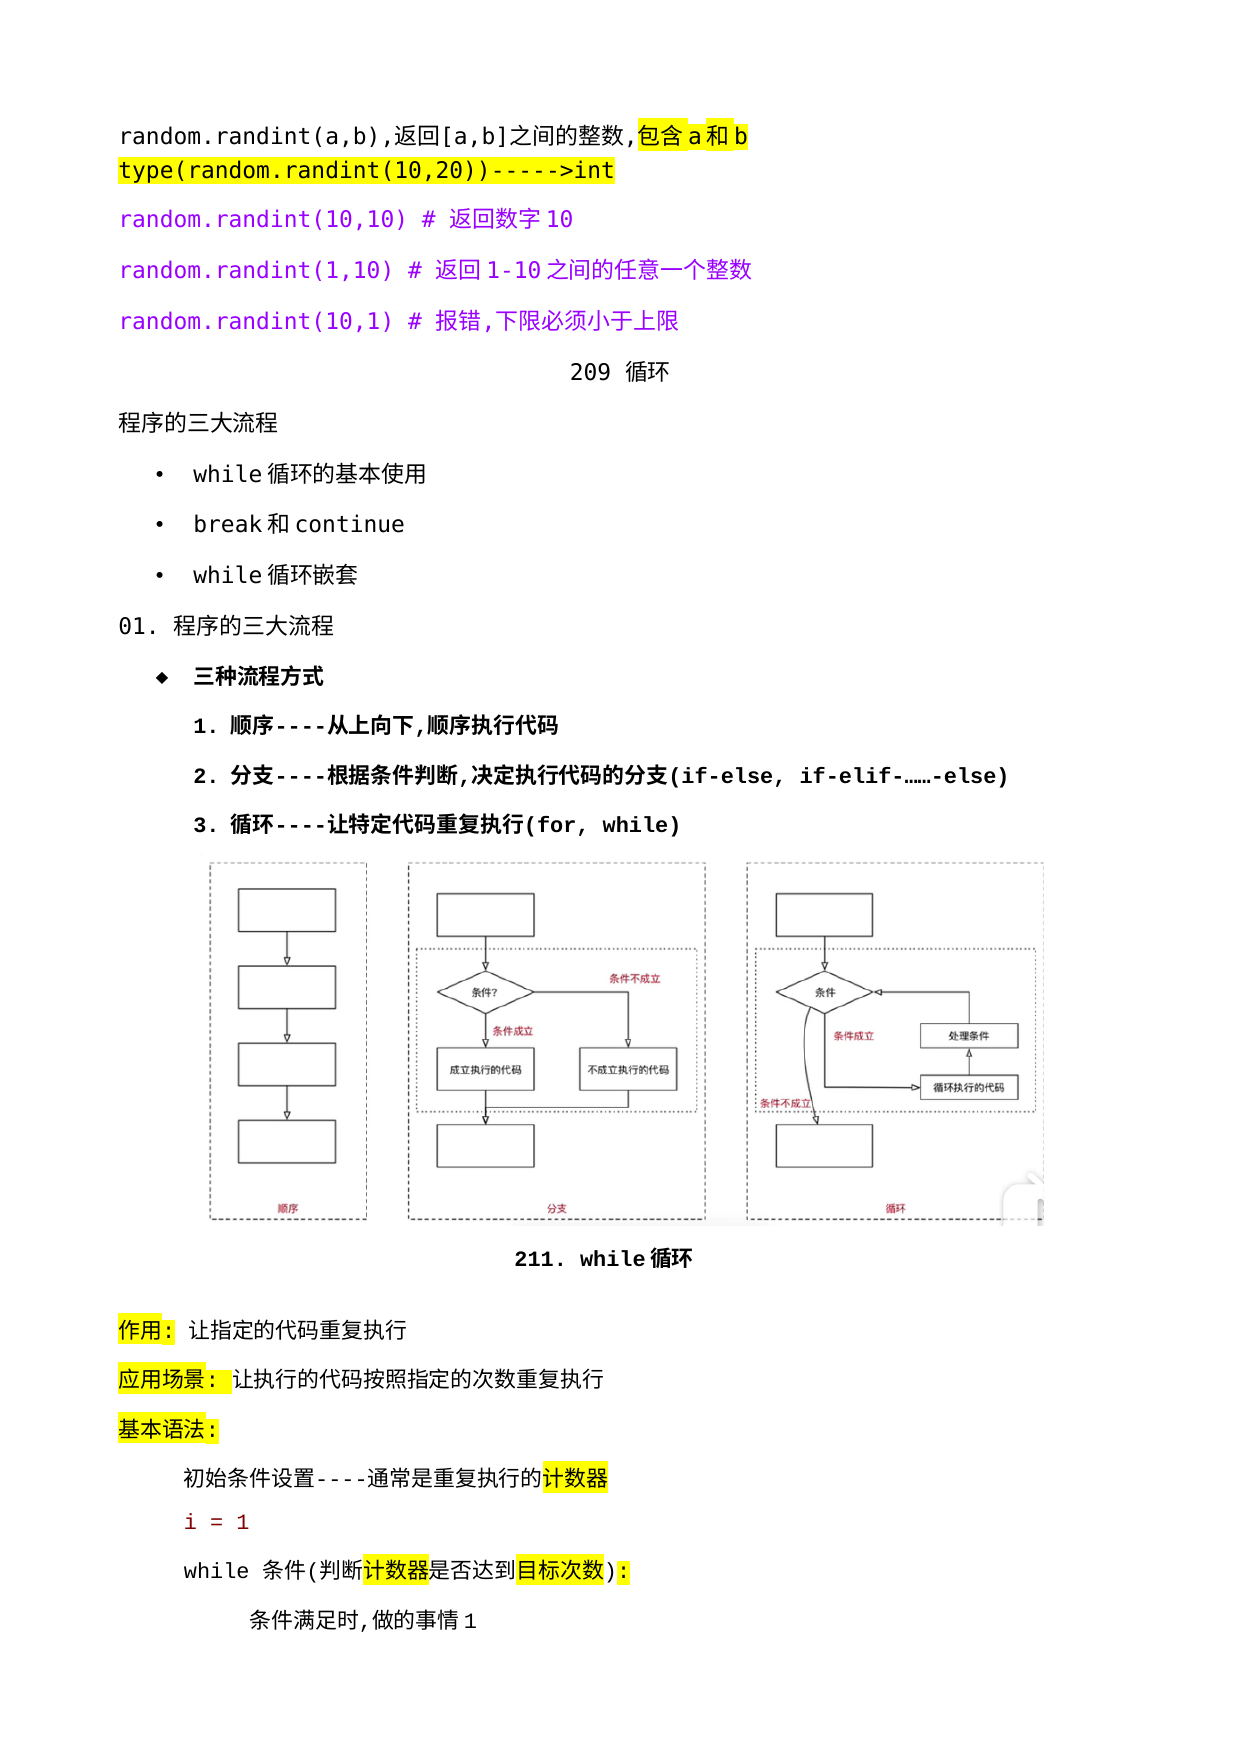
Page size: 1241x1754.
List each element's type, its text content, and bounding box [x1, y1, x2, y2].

text while 条件(判断计数器是否达到目标次数): [118, 1553, 1122, 1585]
list 分支----根据条件判断,决定执行代码的分支(if-else, if-elif-……-else) [193, 758, 1122, 790]
list while循环的基本使用 [156, 456, 1122, 489]
text random.randint(a,b),返回[a,b]之间的整数,包含a和b [118, 118, 1122, 151]
text 程序的三大流程 [118, 405, 1122, 438]
text 209 循环 [118, 354, 1122, 387]
list while循环嵌套 [156, 557, 1122, 590]
list 顺序----从上向下,顺序执行代码 [193, 708, 1122, 740]
text 211. while循环 [118, 863, 1122, 1273]
text 基本语法: [118, 1412, 1122, 1444]
list break和continue [156, 506, 1122, 539]
text random.randint(10,10) # 返回数字10 [118, 201, 1122, 234]
list 循环----让特定代码重复执行(for, while) [193, 807, 1122, 839]
text type(random.randint(10,20))----->int [118, 157, 1122, 184]
text 初始条件设置----通常是重复执行的计数器 [118, 1461, 1122, 1493]
text random.randint(10,1) # 报错,下限必须小于上限 [118, 303, 1122, 336]
text 应用场景: 让执行的代码按照指定的次数重复执行 [118, 1362, 1122, 1394]
list 三种流程方式 [156, 659, 1122, 691]
text random.randint(1,10) # 返回1-10之间的任意一个整数 [118, 252, 1122, 285]
text 01. 程序的三大流程 [118, 608, 1122, 641]
text 作用: 让指定的代码重复执行 [118, 1313, 1122, 1345]
picture [201, 854, 1044, 1226]
text 条件满足时,做的事情1 [118, 1603, 1122, 1635]
text i = 1 [118, 1511, 1122, 1536]
